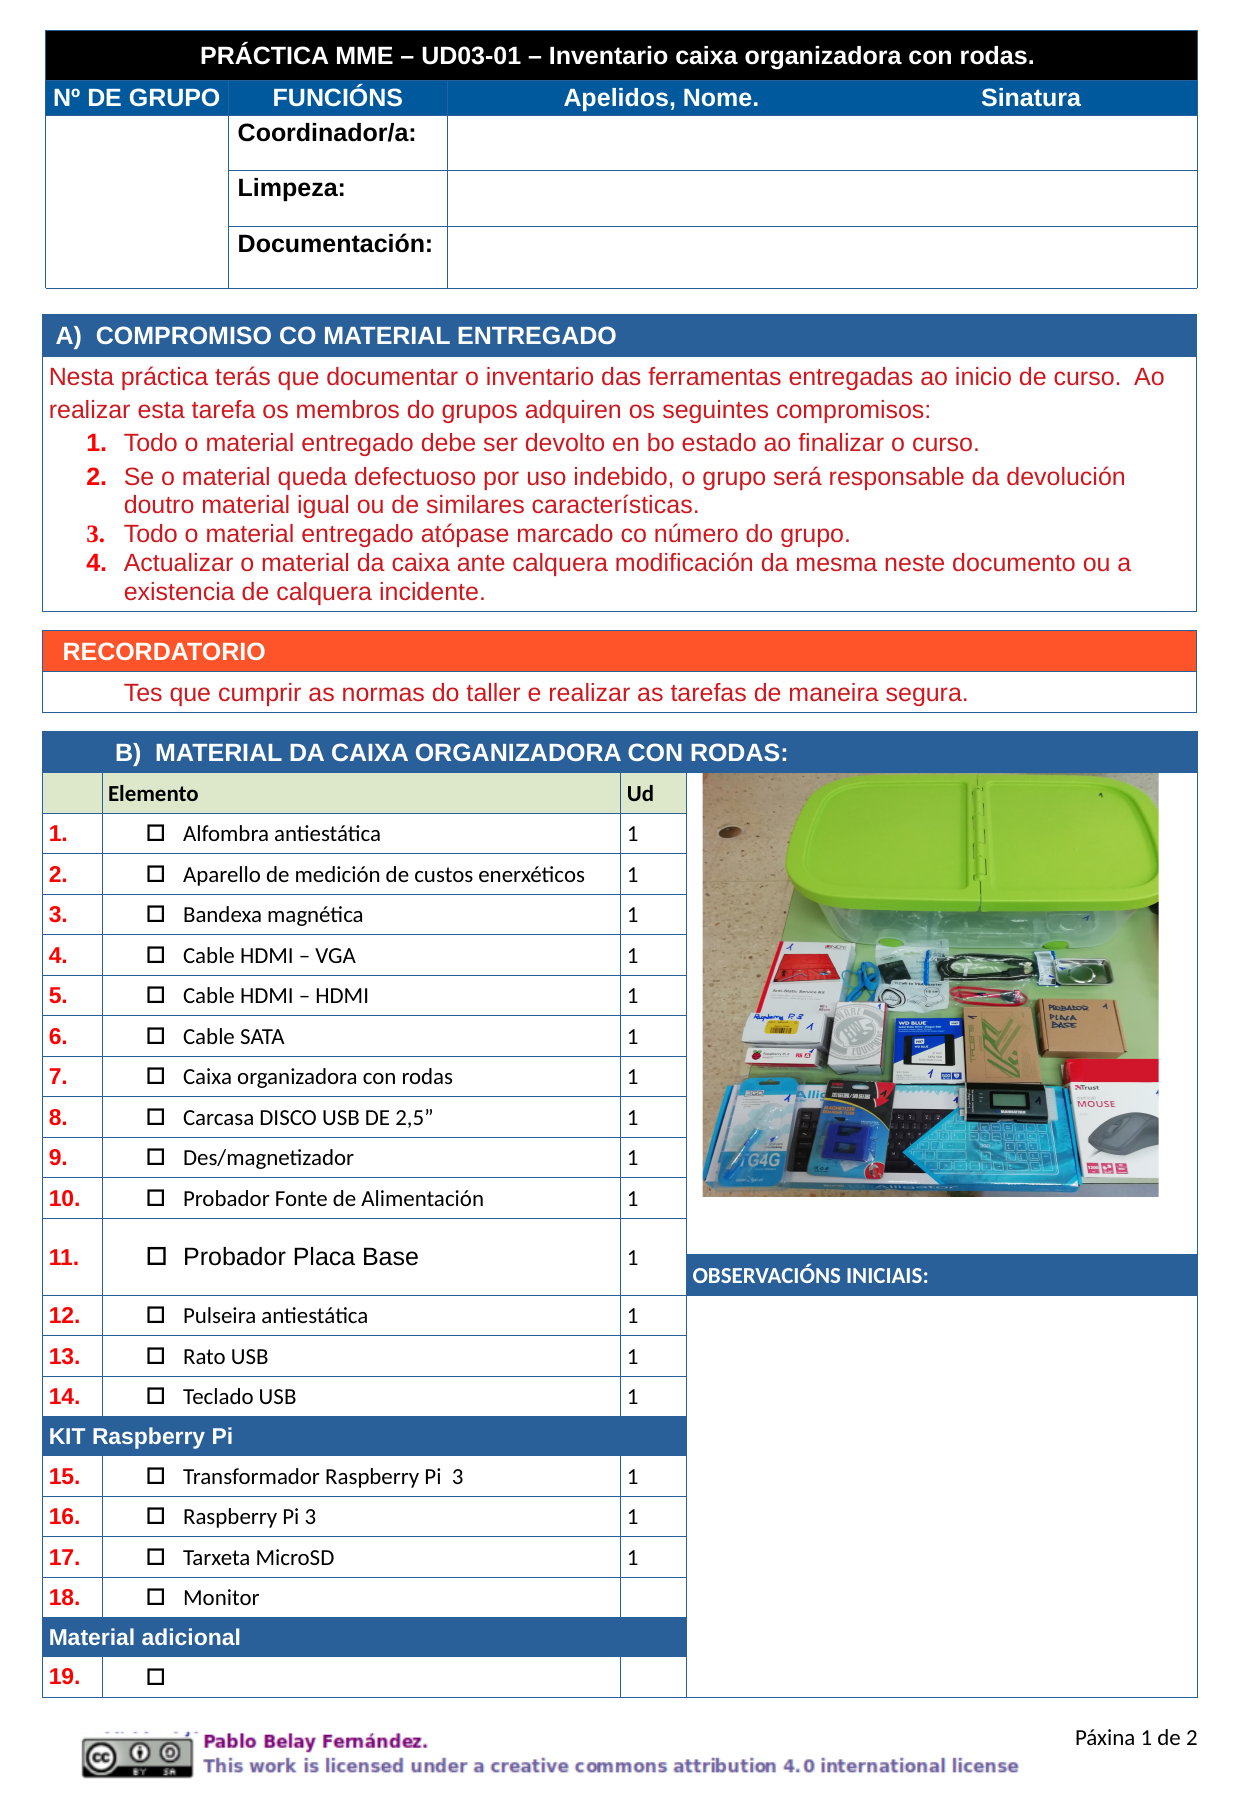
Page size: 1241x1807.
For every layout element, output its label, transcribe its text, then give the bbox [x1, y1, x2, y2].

table_cell 1 [621, 1456, 686, 1496]
table_cell 1 [621, 1497, 686, 1536]
table_cell [448, 171, 1197, 226]
table_cell [43, 1377, 102, 1416]
table_header RECORDATORIO [43, 631, 1196, 671]
table_cell [43, 1016, 102, 1056]
table_header B) MATERIAL DA CAIXA ORGANIZADORA CON RODAS: [103, 732, 1197, 772]
table_cell Probador Placa Base [103, 1219, 620, 1295]
table_cell [43, 1296, 102, 1335]
table_cell [103, 1657, 620, 1697]
table_cell 1 [621, 1016, 686, 1056]
table_cell 1 [621, 935, 686, 975]
table_cell [621, 1578, 686, 1617]
table_cell 1 [621, 854, 686, 894]
table_cell [43, 895, 102, 934]
table_cell KIT Raspberry Pi [43, 1417, 686, 1455]
table_cell Apelidos, Nome. Sinatura [448, 81, 1197, 115]
table_header PRÁCTICA MME – UD03-01 – Inventario caixa organizadora con rodas. [46, 31, 1197, 80]
table_cell Alfombra antiestática [103, 814, 620, 853]
table_header [43, 732, 102, 772]
table_cell Teclado USB [103, 1377, 620, 1416]
table_cell [687, 1296, 1197, 1697]
table_cell Pulseira antiestática [103, 1296, 620, 1335]
table_cell 1 [621, 1097, 686, 1137]
table_cell 1 [621, 1537, 686, 1577]
table_cell Cable HDMI – VGA [103, 935, 620, 975]
table_cell Ud [621, 773, 686, 813]
table_cell Material adicional [43, 1618, 686, 1656]
table_cell [43, 1178, 102, 1218]
table_cell OBSERVACIÓNS INICIAIS: [687, 1255, 1197, 1295]
table_cell Rato USB [103, 1336, 620, 1376]
table_cell [43, 773, 102, 813]
table_cell Des/magnetizador [103, 1138, 620, 1177]
table_cell Limpeza: [229, 171, 447, 226]
table_cell Cable SATA [103, 1016, 620, 1056]
table_cell [43, 1219, 102, 1295]
table_cell Monitor [103, 1578, 620, 1617]
table_cell [43, 1456, 102, 1496]
table_cell FUNCIÓNS [229, 81, 447, 115]
table_cell Tes que cumprir as normas do taller e realizar as tarefas de maneira segura. [43, 672, 1196, 712]
table_cell [448, 227, 1197, 288]
table_cell 1 [621, 1219, 686, 1295]
table_cell [43, 935, 102, 975]
table_cell [43, 1537, 102, 1577]
table_cell [621, 1657, 686, 1697]
table_cell [448, 116, 1197, 170]
table_cell 1 [621, 814, 686, 853]
table_cell 1 [621, 1336, 686, 1376]
table_cell Transformador Raspberry Pi 3 [103, 1456, 620, 1496]
table_cell [43, 976, 102, 1015]
table_cell 1 [621, 1377, 686, 1416]
table_cell Caixa organizadora con rodas [103, 1057, 620, 1096]
table_cell Cable HDMI – HDMI [103, 976, 620, 1015]
picture [702, 773, 1159, 1197]
table_cell Raspberry Pi 3 [103, 1497, 620, 1536]
table_cell Nº DE GRUPO [46, 81, 228, 115]
table_cell [43, 1578, 102, 1617]
table_cell [43, 1138, 102, 1177]
table_cell Aparello de medición de custos enerxéticos [103, 854, 620, 894]
table_cell Nesta práctica terás que documentar o inventario das ferramentas entregadas ao inicio de curso. Ao realizar esta tarefa os membros do grupos adquiren os seguintes compromisos: Todo o material entregado debe ser devolto en bo estado ao finalizar o curso. Se o material queda defectuoso por uso indebido, o grupo será responsable da devolución doutro material igual ou de similares características. Todo o material entregado atópase marcado co número do grupo. Actualizar o material da caixa ante calquera modificación da mesma neste documento ou a existencia de calquera incidente. [43, 357, 1196, 611]
table_cell 1 [621, 1138, 686, 1177]
table_cell [687, 773, 1197, 1254]
table_header A) COMPROMISO CO MATERIAL ENTREGADO [43, 315, 1196, 356]
table_cell Documentación: [229, 227, 447, 288]
table_cell [43, 1057, 102, 1096]
table_cell [43, 854, 102, 894]
table_cell 1 [621, 1296, 686, 1335]
table_cell [43, 1657, 102, 1697]
table_cell [43, 1497, 102, 1536]
table_cell Coordinador/a: [229, 116, 447, 170]
table_cell [46, 116, 228, 288]
picture [65, 1722, 1035, 1787]
table_cell 1 [621, 895, 686, 934]
table_cell 1 [621, 1057, 686, 1096]
table_cell [43, 1336, 102, 1376]
table_cell 1 [621, 1178, 686, 1218]
table_cell Bandexa magnética [103, 895, 620, 934]
table_cell Elemento [103, 773, 620, 813]
table_cell Carcasa DISCO USB DE 2,5” [103, 1097, 620, 1137]
table_cell Tarxeta MicroSD [103, 1537, 620, 1577]
table_cell Probador Fonte de Alimentación [103, 1178, 620, 1218]
table_cell [43, 1097, 102, 1137]
table_cell [43, 814, 102, 853]
table_cell 1 [621, 976, 686, 1015]
